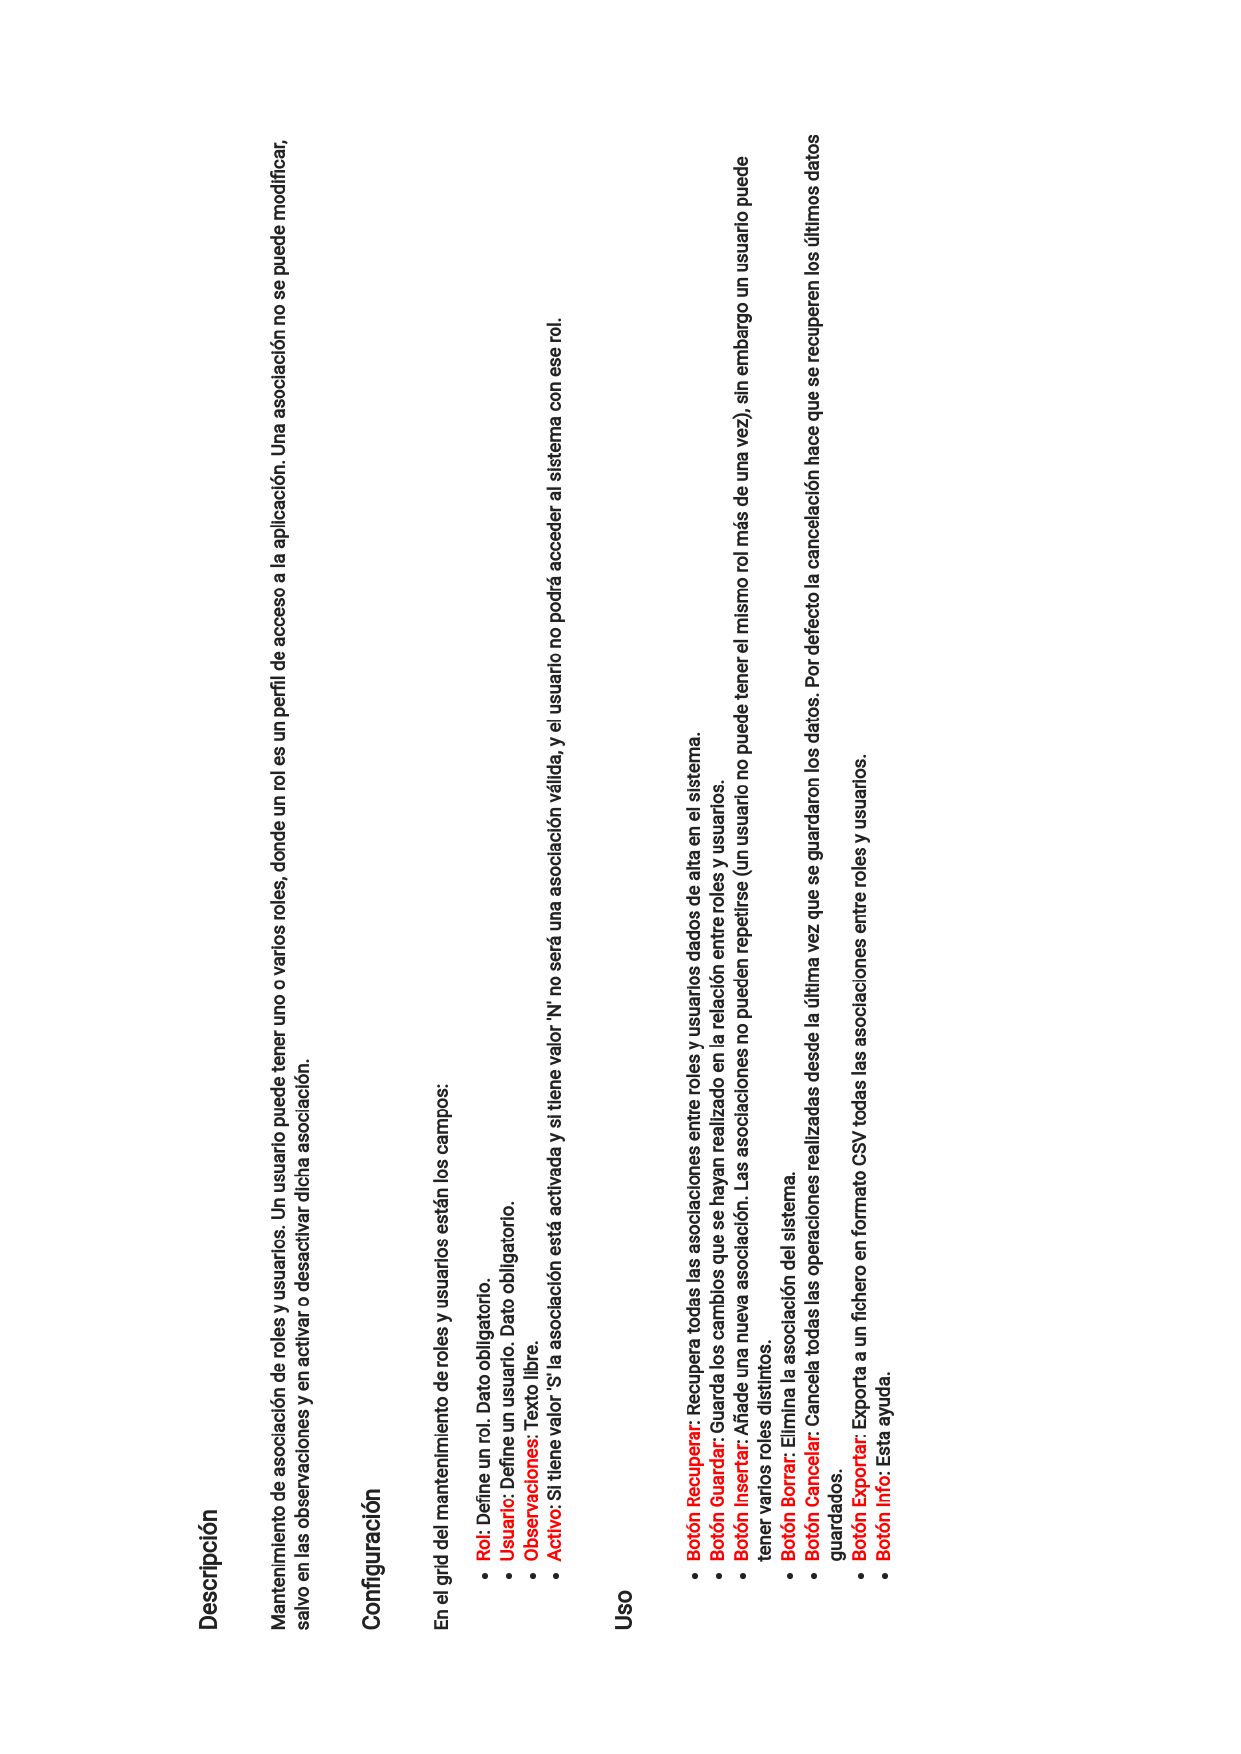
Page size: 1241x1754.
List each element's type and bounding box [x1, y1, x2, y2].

picture [195, 135, 898, 1631]
